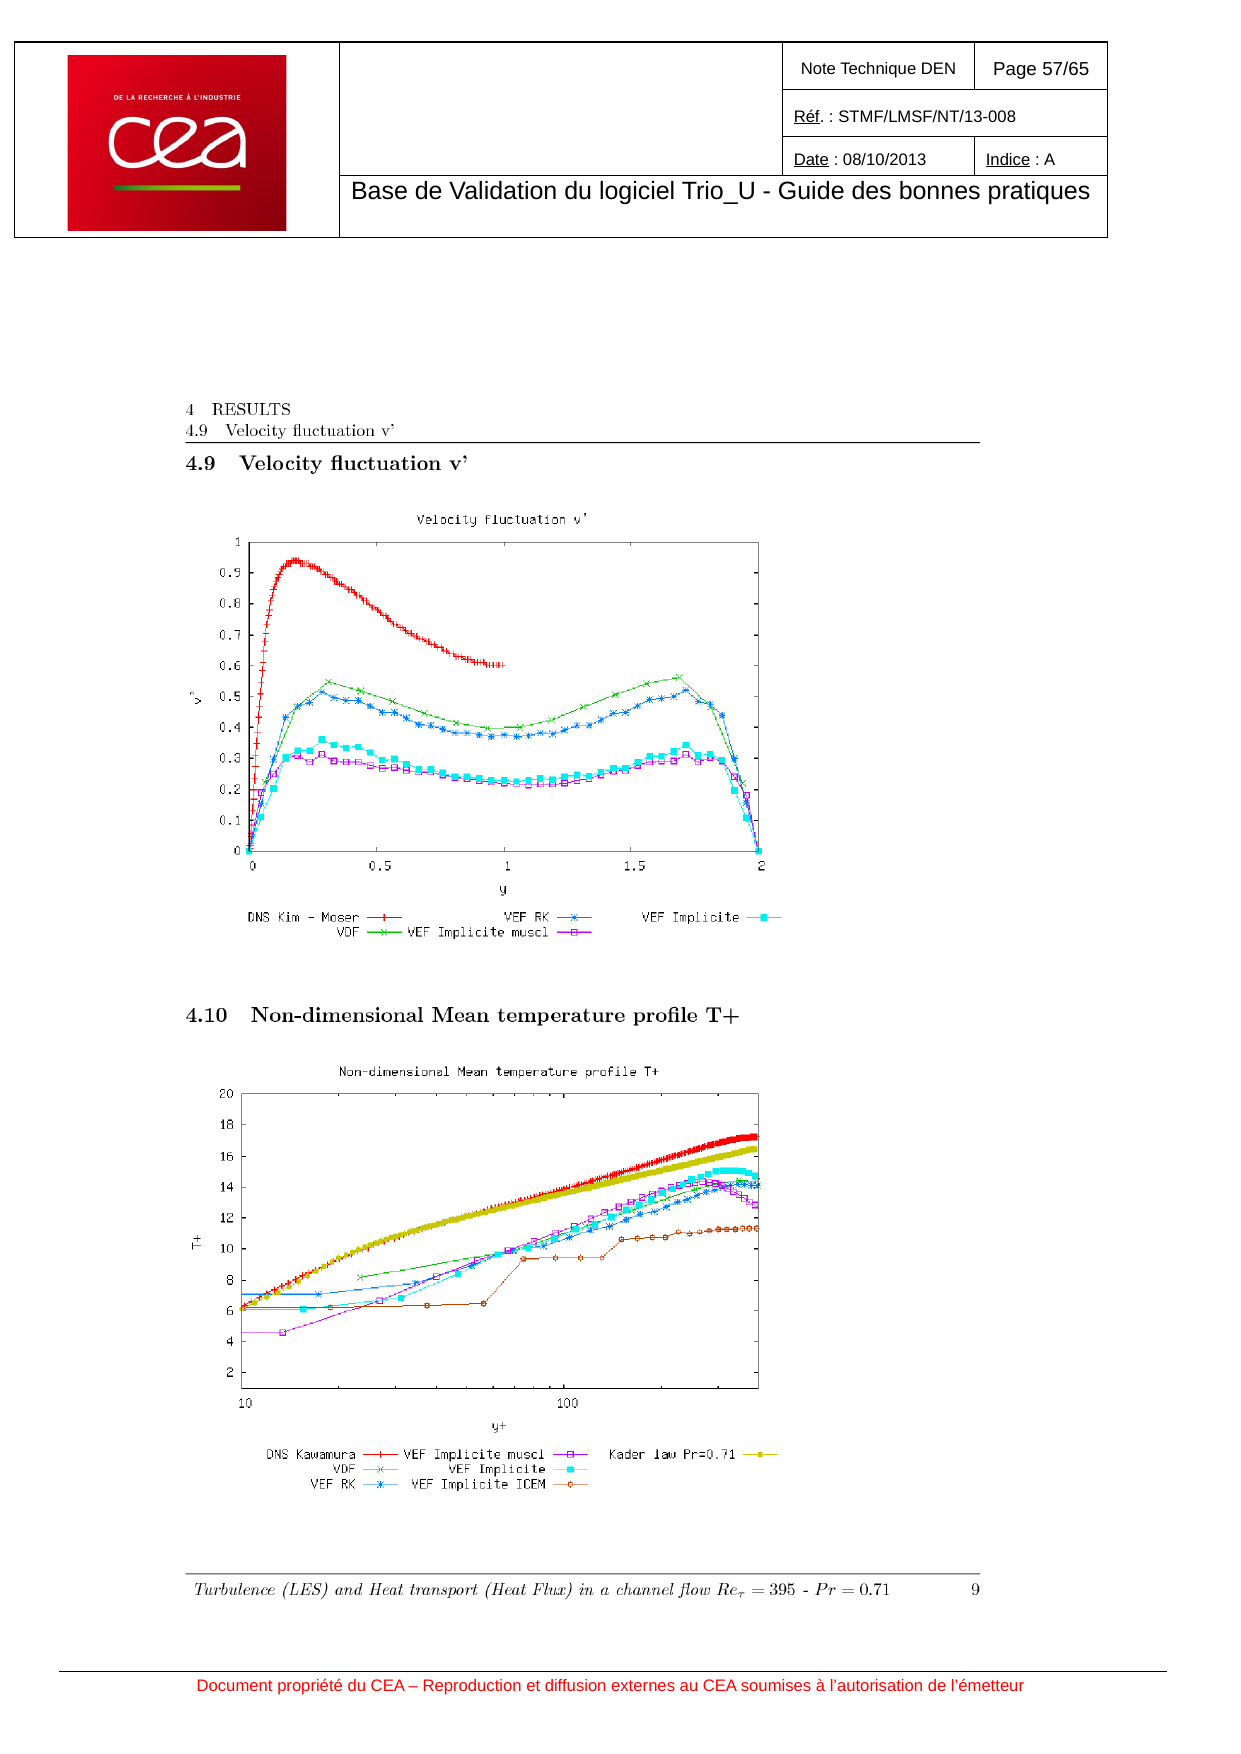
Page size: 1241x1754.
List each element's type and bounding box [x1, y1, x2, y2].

picture [67, 55, 287, 231]
picture [59, 266, 1102, 1666]
